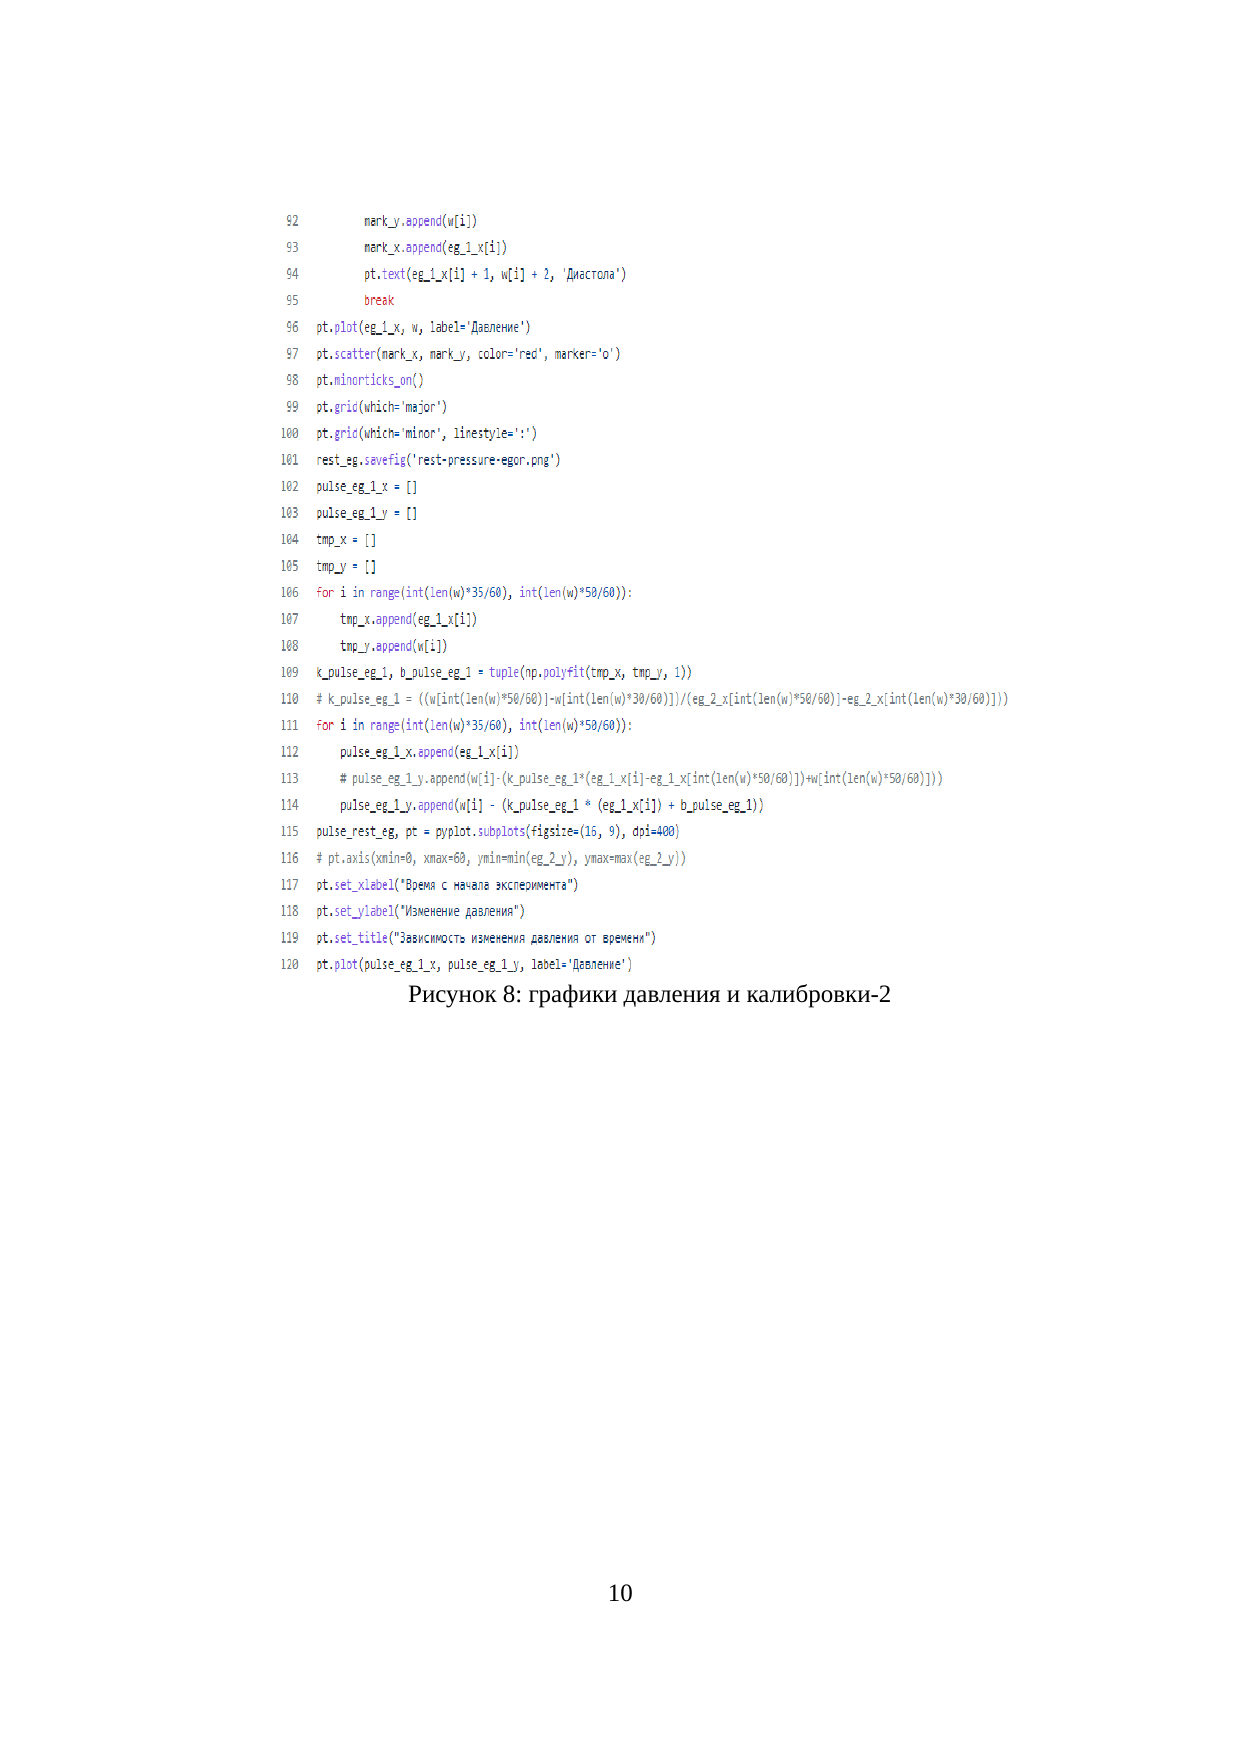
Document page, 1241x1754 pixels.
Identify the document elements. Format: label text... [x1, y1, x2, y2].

text Рисунок 8: графики давления и калибровки-2 [118, 979, 1122, 1008]
picture [281, 205, 1018, 979]
